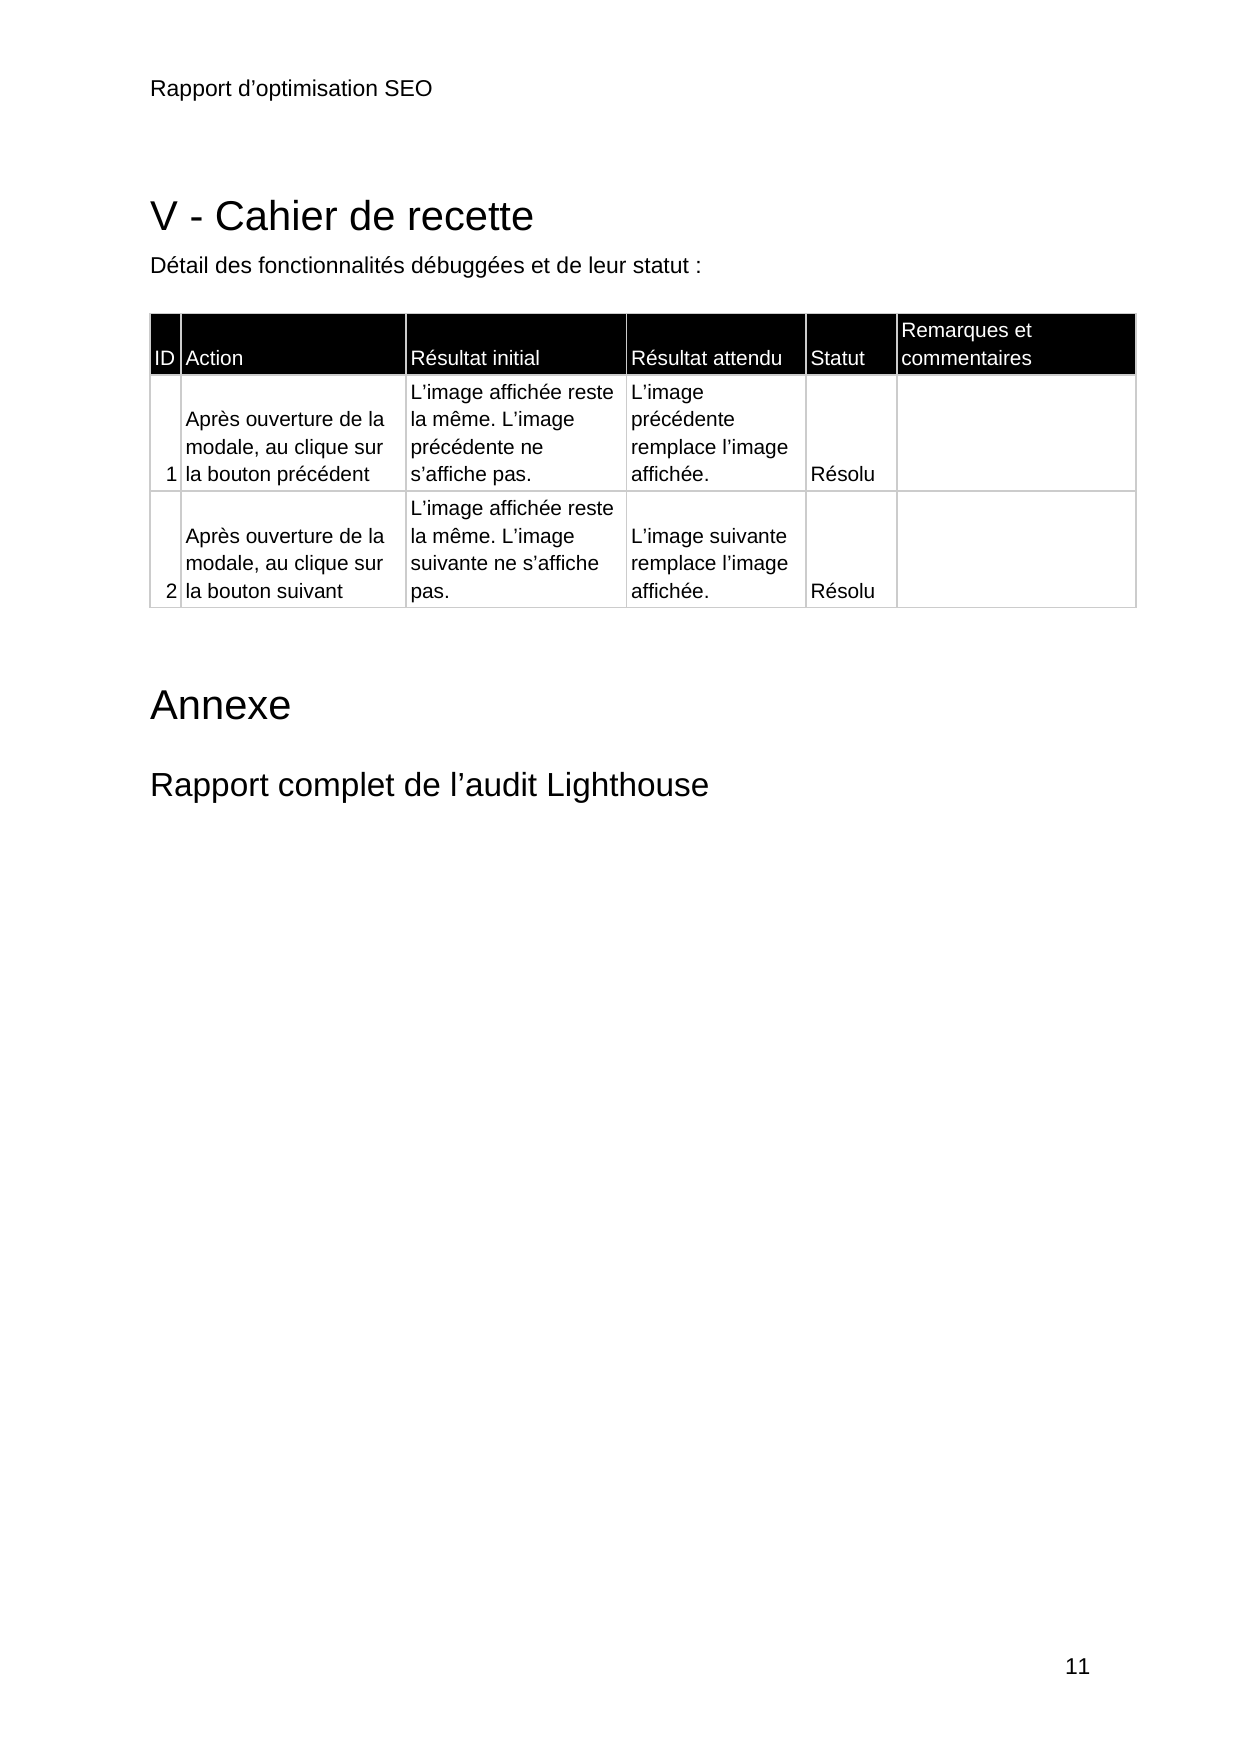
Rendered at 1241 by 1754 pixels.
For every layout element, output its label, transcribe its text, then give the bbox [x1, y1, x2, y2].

table_cell Résolu [807, 376, 896, 490]
table_header Résultat attendu [627, 314, 805, 374]
table_cell L’image affichée reste la même. L’image précédente ne s’affiche pas. [407, 376, 626, 490]
table_header Résultat initial [407, 314, 626, 374]
table_header Remarques et commentaires [898, 314, 1135, 374]
subtitle Rapport complet de l’audit Lighthouse [150, 765, 1090, 804]
table_cell Après ouverture de la modale, au clique sur la bouton précédent [182, 376, 405, 490]
table_cell 2 [151, 492, 180, 607]
text Détail des fonctionnalités débuggées et de leur statut : [150, 252, 1090, 278]
table_cell L’image précédente remplace l’image affichée. [627, 376, 805, 490]
table_cell Résolu [807, 492, 896, 607]
table_header Action [182, 314, 405, 374]
table_cell 1 [151, 376, 180, 490]
table_header ID [151, 314, 180, 374]
table_cell L’image suivante remplace l’image affichée. [627, 492, 805, 607]
table_cell [898, 492, 1135, 607]
table_cell Après ouverture de la modale, au clique sur la bouton suivant [182, 492, 405, 607]
subtitle Annexe [150, 680, 1090, 728]
subtitle V - Cahier de recette [150, 192, 1090, 239]
table_cell L’image affichée reste la même. L’image suivante ne s’affiche pas. [407, 492, 626, 607]
table_header Statut [807, 314, 896, 374]
table_cell [898, 376, 1135, 490]
